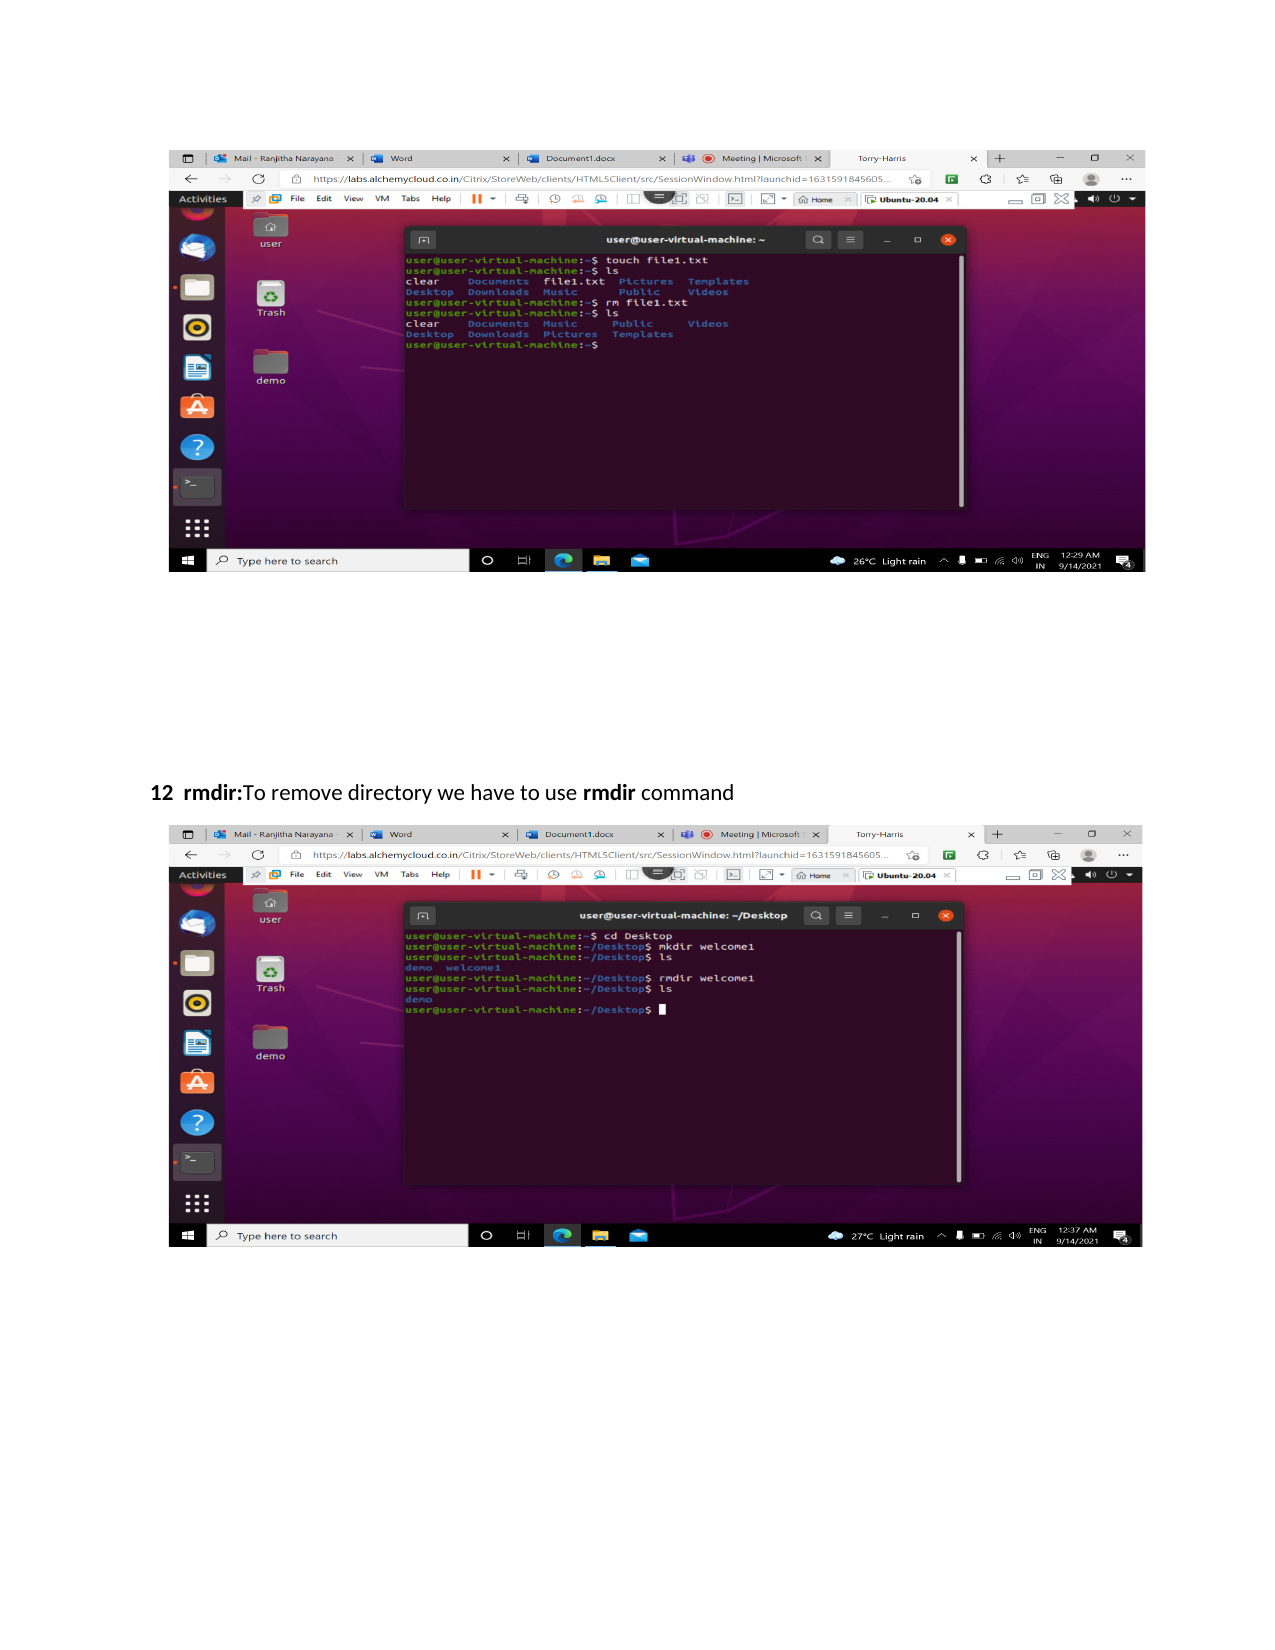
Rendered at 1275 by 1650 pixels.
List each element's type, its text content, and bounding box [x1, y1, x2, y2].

picture [168, 150, 1146, 572]
text 12 rmdir:To remove directory we have to use rmdir command [150, 778, 1125, 806]
picture [168, 825, 1143, 1247]
